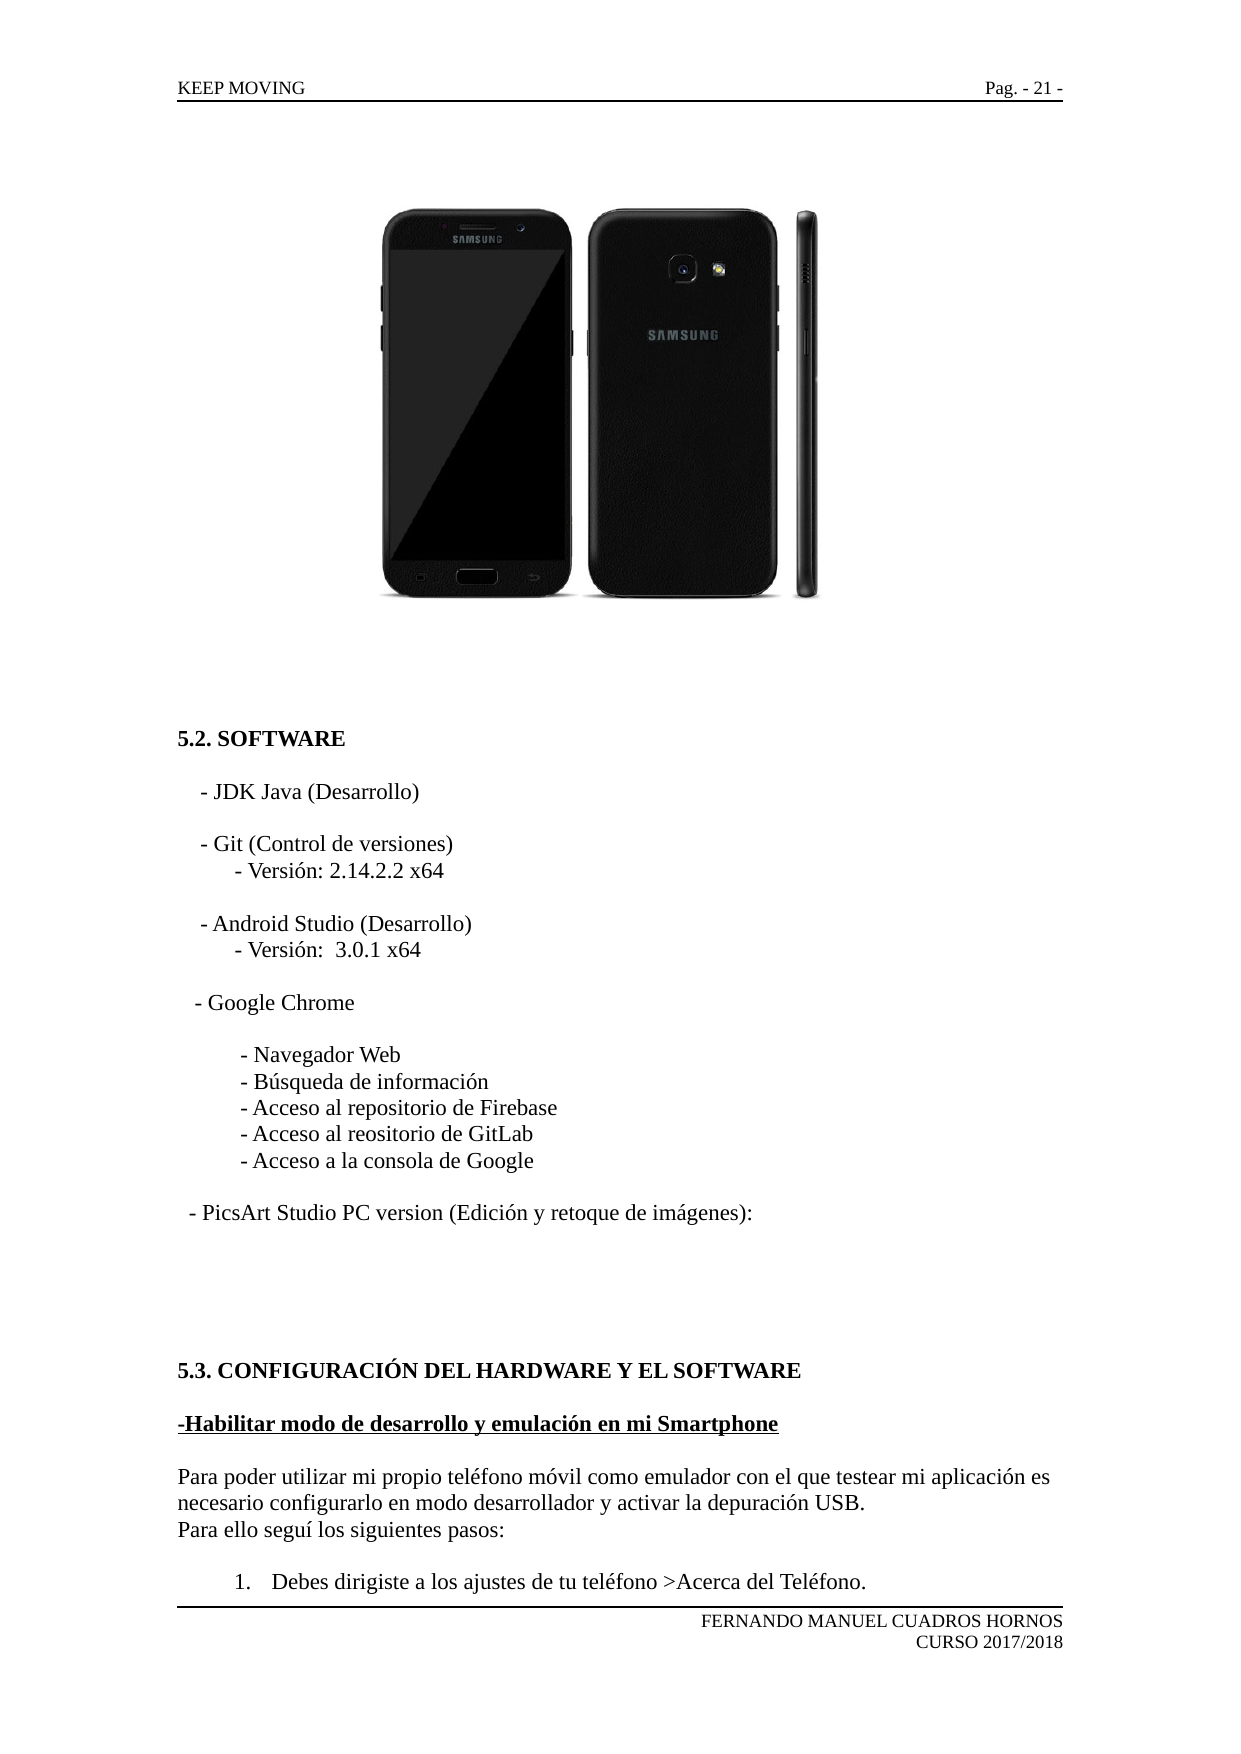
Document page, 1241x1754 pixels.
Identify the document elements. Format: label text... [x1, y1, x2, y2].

text - Android Studio (Desarrollo) [177, 909, 1063, 936]
text - Versión: 3.0.1 x64 [177, 936, 1063, 962]
text - Google Chrome [177, 989, 1063, 1015]
text - Acceso a la consola de Google [177, 1147, 1063, 1173]
text 5.3. CONFIGURACIÓN DEL HARDWARE Y EL SOFTWARE [177, 1358, 1063, 1384]
list Debes dirigiste a los ajustes de tu teléfono >Acerca del Teléfono. [234, 1568, 1063, 1595]
text - Búsqueda de información [177, 1068, 1063, 1094]
text - Acceso al repositorio de Firebase [177, 1094, 1063, 1120]
text - Versión: 2.14.2.2 x64 [177, 857, 1063, 883]
text -Habilitar modo de desarrollo y emulación en mi Smartphone [177, 1410, 1063, 1437]
text Para ello seguí los siguientes pasos: [177, 1516, 1063, 1542]
text - Git (Control de versiones) [177, 831, 1063, 857]
text 5.2. SOFTWARE [177, 725, 1063, 751]
text - PicsArt Studio PC version (Edición y retoque de imágenes): [177, 1199, 1063, 1226]
text - JDK Java (Desarrollo) [177, 778, 1063, 804]
text - Acceso al reositorio de GitLab [177, 1120, 1063, 1147]
text - Navegador Web [177, 1041, 1063, 1068]
text Para poder utilizar mi propio teléfono móvil como emulador con el que testear mi aplicación es necesario configurarlo en modo desarrollador y activar la depuración USB. [177, 1463, 1063, 1516]
